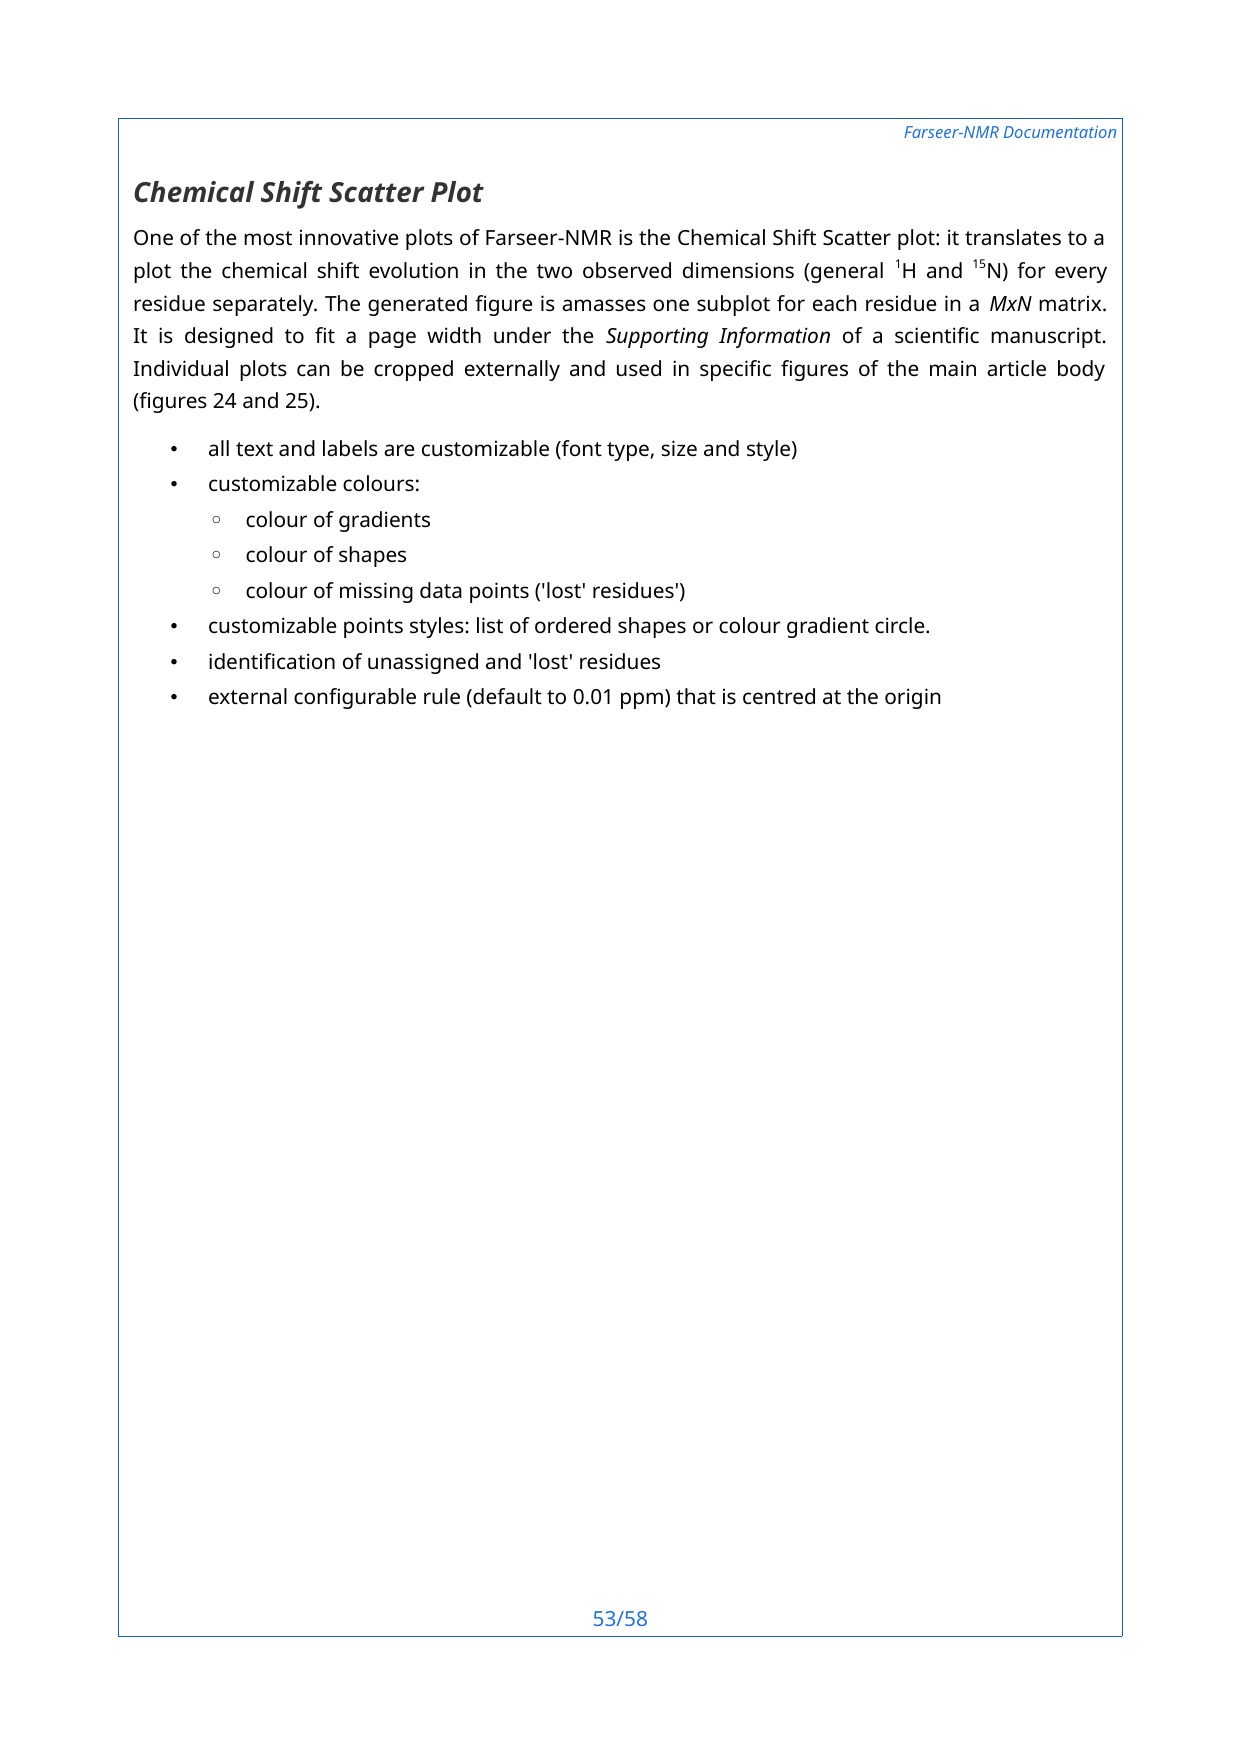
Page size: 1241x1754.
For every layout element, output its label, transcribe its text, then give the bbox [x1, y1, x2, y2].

list customizable points styles: list of ordered shapes or colour gradient circle. [170, 611, 1119, 640]
text One of the most innovative plots of Farseer-NMR is the Chemical Shift Scatter plot: it translates to a plot the chemical shift evolution in the two observed dimensions (general 1H and 15N) for every residue separately. The generated figure is amasses one subplot for each residue in a MxN matrix. It is designed to fit a page width under the Supporting Information of a scientific manuscript. Individual plots can be cropped externally and used in specific figures of the main article body (figures 24 and 25). [133, 223, 1107, 415]
list all text and labels are customizable (font type, size and style) [170, 434, 1119, 462]
list colour of shapes [208, 540, 1119, 569]
list colour of gradients [208, 505, 1119, 533]
list colour of missing data points ('lost' residues') [208, 576, 1119, 604]
list external configurable rule (default to 0.01 ppm) that is centred at the origin [170, 682, 1119, 711]
list identification of unassigned and 'lost' residues [170, 647, 1119, 675]
list customizable colours: [170, 469, 1119, 498]
subtitle Chemical Shift Scatter Plot [133, 173, 1119, 211]
